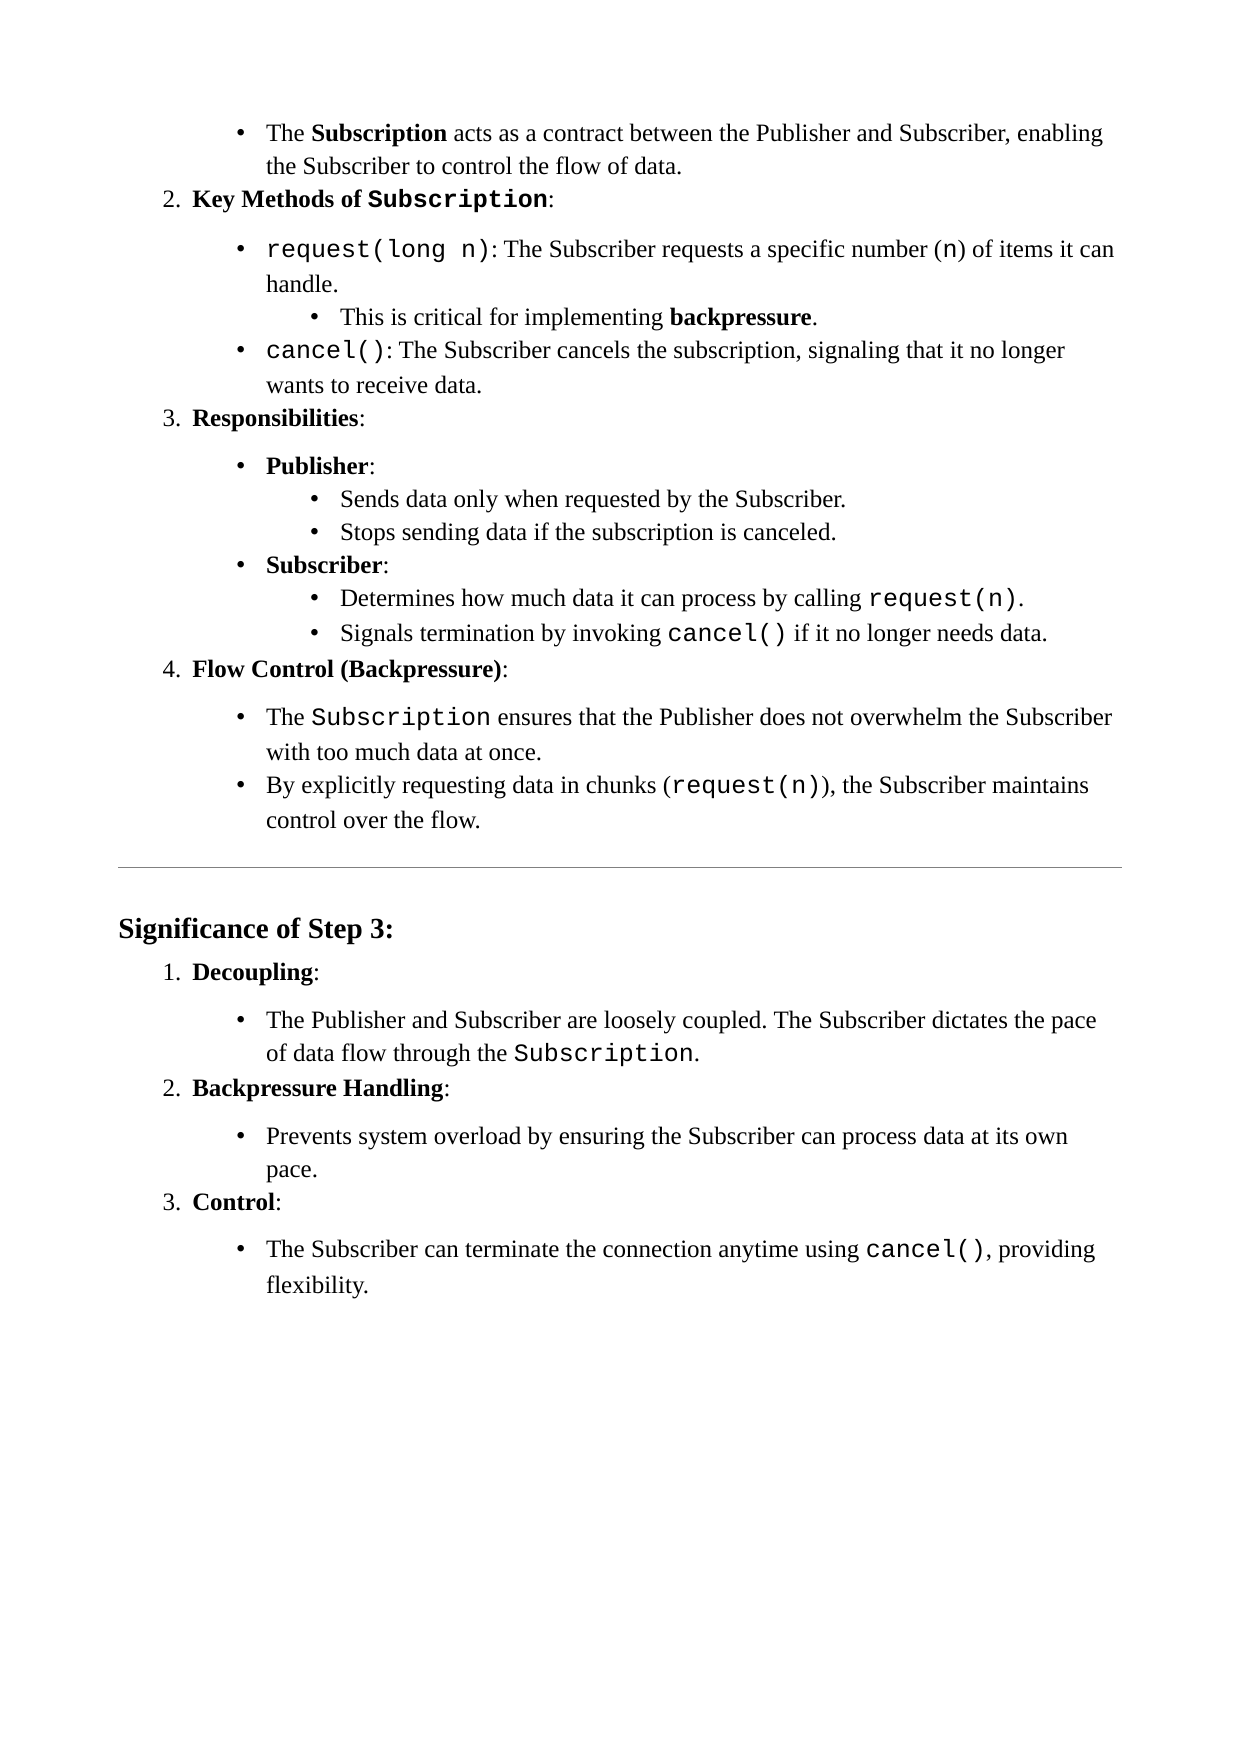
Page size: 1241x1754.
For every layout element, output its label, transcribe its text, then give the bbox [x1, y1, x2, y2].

list Stops sending data if the subscription is canceled. [310, 517, 1122, 546]
list Determines how much data it can process by calling request(n). [310, 583, 1122, 614]
list Responsibilities: [162, 403, 1122, 432]
list The Subscription acts as a contract between the Publisher and Subscriber, enabling the Subscriber to control the flow of data. [236, 118, 1122, 180]
list Control: [162, 1187, 1122, 1216]
list The Subscriber can terminate the connection anytime using cancel(), providing flexibility. [236, 1234, 1122, 1298]
list The Publisher and Subscriber are loosely coupled. The Subscriber dictates the pace of data flow through the Subscription. [236, 1005, 1122, 1069]
list Flow Control (Backpressure): [162, 654, 1122, 683]
list cancel(): The Subscriber cancels the subscription, signaling that it no longer wants to receive data. [236, 335, 1122, 399]
subtitle Significance of Step 3: [118, 911, 1122, 945]
list Publisher: [236, 451, 1122, 480]
list request(long n): The Subscriber requests a specific number (n) of items it can handle. [236, 234, 1122, 298]
list Decoupling: [162, 957, 1122, 986]
list Sends data only when requested by the Subscriber. [310, 484, 1122, 513]
list The Subscription ensures that the Publisher does not overwhelm the Subscriber with too much data at once. [236, 702, 1122, 765]
list This is critical for implementing backpressure. [310, 302, 1122, 331]
list Key Methods of Subscription: [162, 184, 1122, 215]
list Backpressure Handling: [162, 1073, 1122, 1102]
list Prevents system overload by ensuring the Subscriber can process data at its own pace. [236, 1121, 1122, 1183]
list Signals termination by invoking cancel() if it no longer needs data. [310, 618, 1122, 649]
list By explicitly requesting data in chunks (request(n)), the Subscriber maintains control over the flow. [236, 770, 1122, 833]
list Subscriber: [236, 550, 1122, 579]
